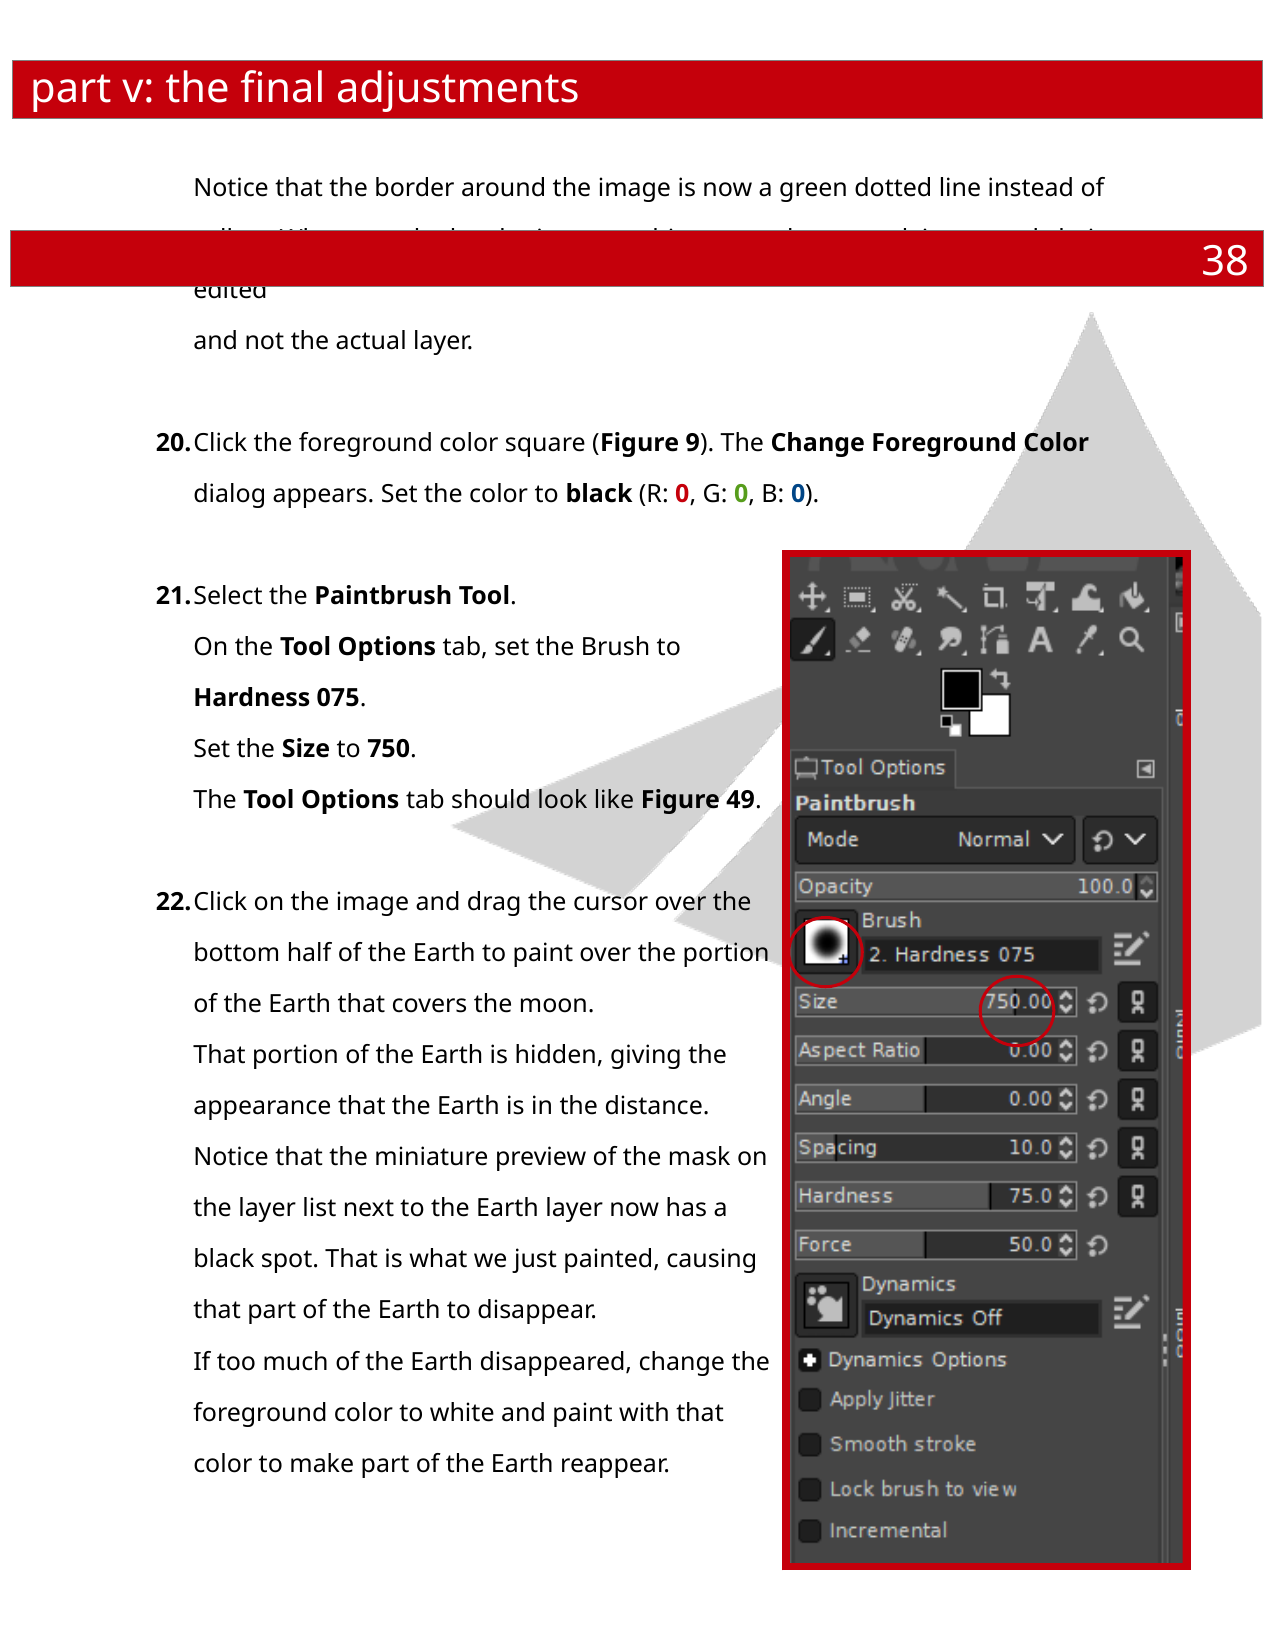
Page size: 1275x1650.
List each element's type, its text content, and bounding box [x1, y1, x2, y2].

picture [791, 920, 860, 985]
list Set the Size to 750. [156, 731, 428, 765]
list now look similar to Figure 24. If it does not, feel free to undo and [428, 287, 1262, 1117]
picture [790, 557, 1183, 1563]
list Notice that the border around the image is now a green dotted line instead of yellow. Whenever the border is green, this means that a mask is currently being edited [156, 287, 428, 305]
list That portion of the Earth is hidden, giving the appearance that the Earth is in the distance. [156, 1037, 782, 1122]
list If too much of the Earth disappeared, change the foreground color to white and paint with that color to make part of the Earth reappear. [156, 1343, 782, 1479]
list Click on the image and drag the cursor over the bottom half of the Earth to paint over the portion of the Earth that covers the moon. [156, 884, 428, 1020]
list Notice that the border around the image is now a green dotted line instead of yellow. Whenever the border is green, this means that a mask is currently being edited [156, 169, 1157, 230]
list Click the foreground color square (Figure 9). The Change Foreground Color dialog appears. Set the color to black (R: 0, G: 0, B: 0). [156, 424, 428, 509]
list Select the Paintbrush Tool. [156, 577, 428, 612]
list The Tool Options tab should look like Figure 49. [156, 782, 428, 816]
list On the Tool Options tab, set the Brush to Hardness 075. [156, 628, 428, 714]
list Notice that the miniature preview of the mask on the layer list next to the Earth layer now has a black spot. That is what we just painted, causing that part of the Earth to disappear. [156, 1139, 782, 1326]
list and not the actual layer. [156, 322, 428, 356]
